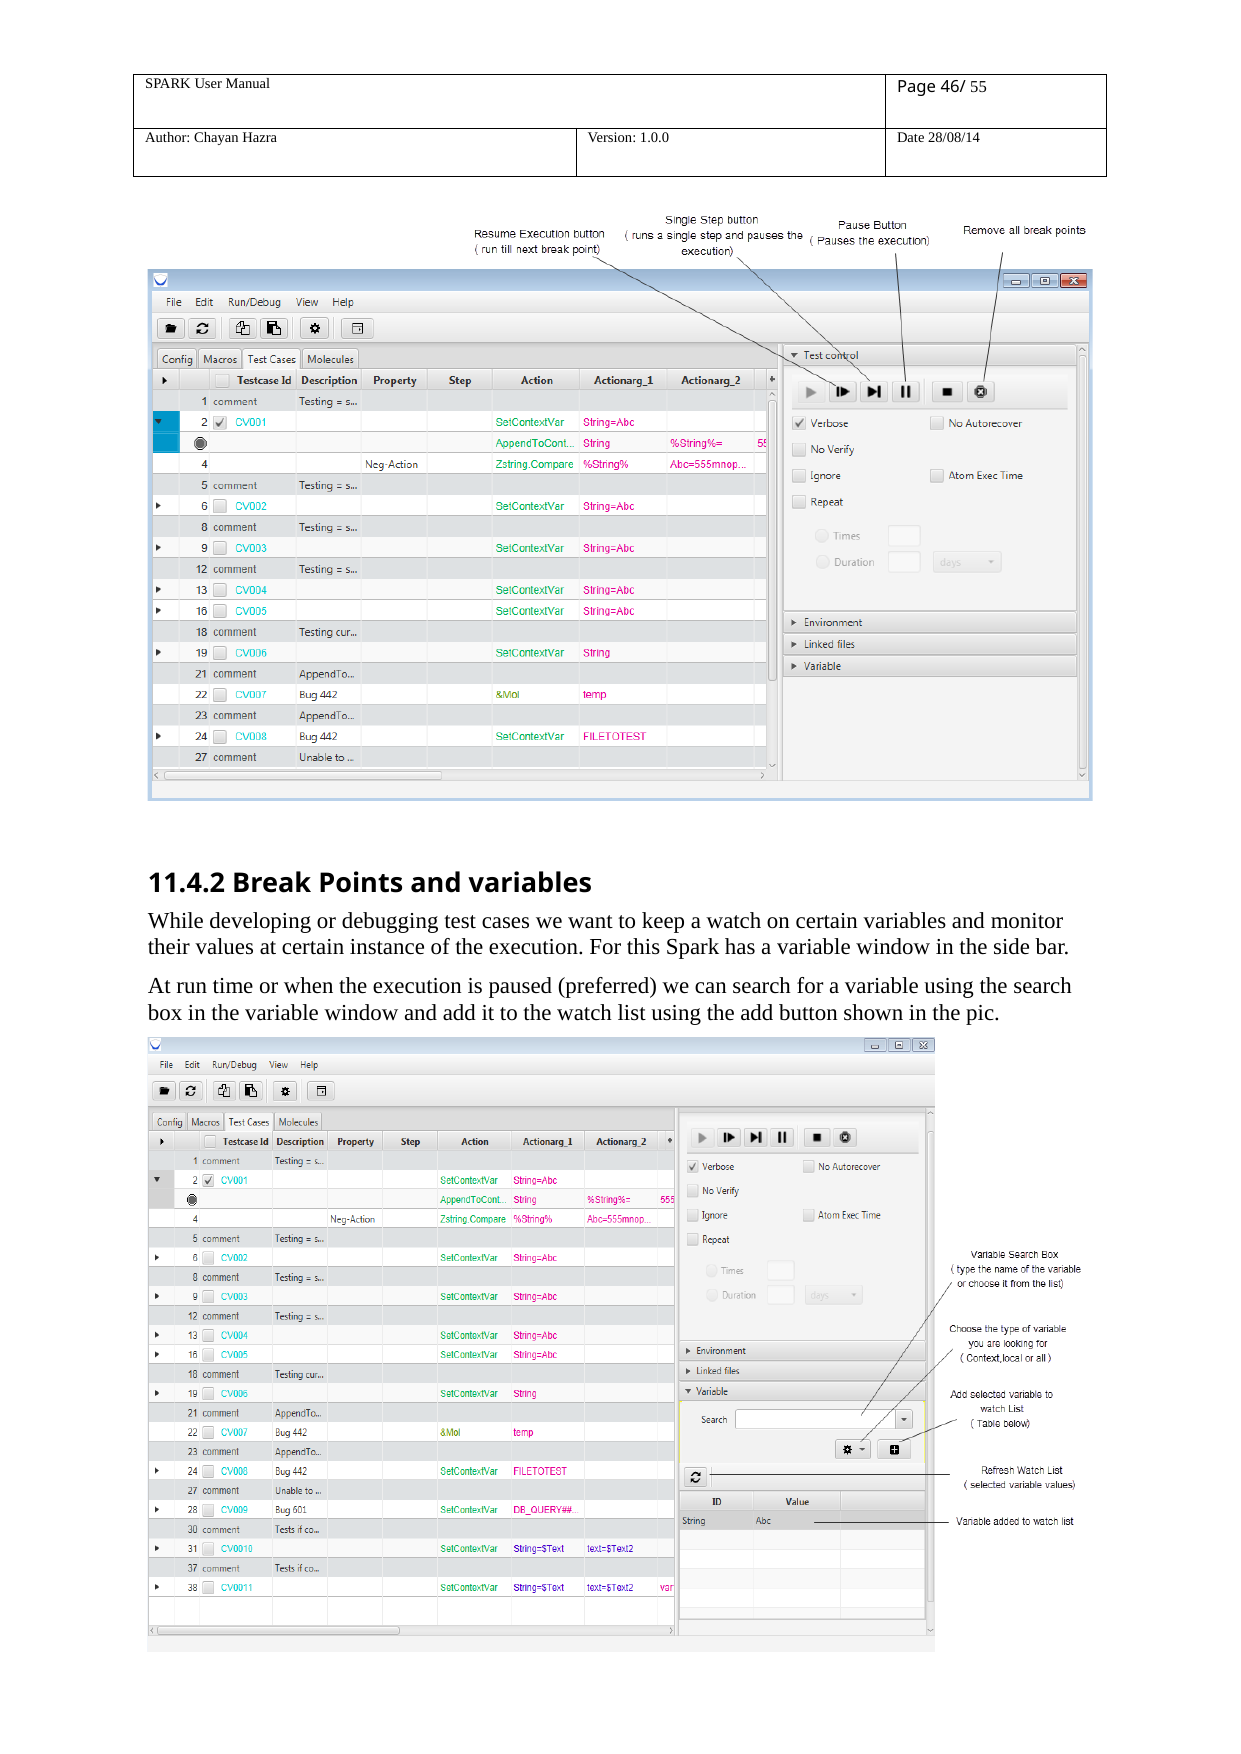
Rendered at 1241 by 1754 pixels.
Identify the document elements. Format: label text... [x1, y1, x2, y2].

picture [147, 203, 1093, 801]
picture [147, 1037, 1093, 1652]
subtitle 11.4.2 Break Points and variables [148, 864, 1092, 901]
text At run time or when the execution is paused (preferred) we can search for a variable using the search box in the variable window and add it to the watch list using the add button shown in the pic. [148, 972, 1092, 1025]
text While developing or debugging test cases we want to keep a watch on certain variables and monitor their values at certain instance of the execution. For this Spark has a variable window in the side bar. [148, 907, 1092, 960]
